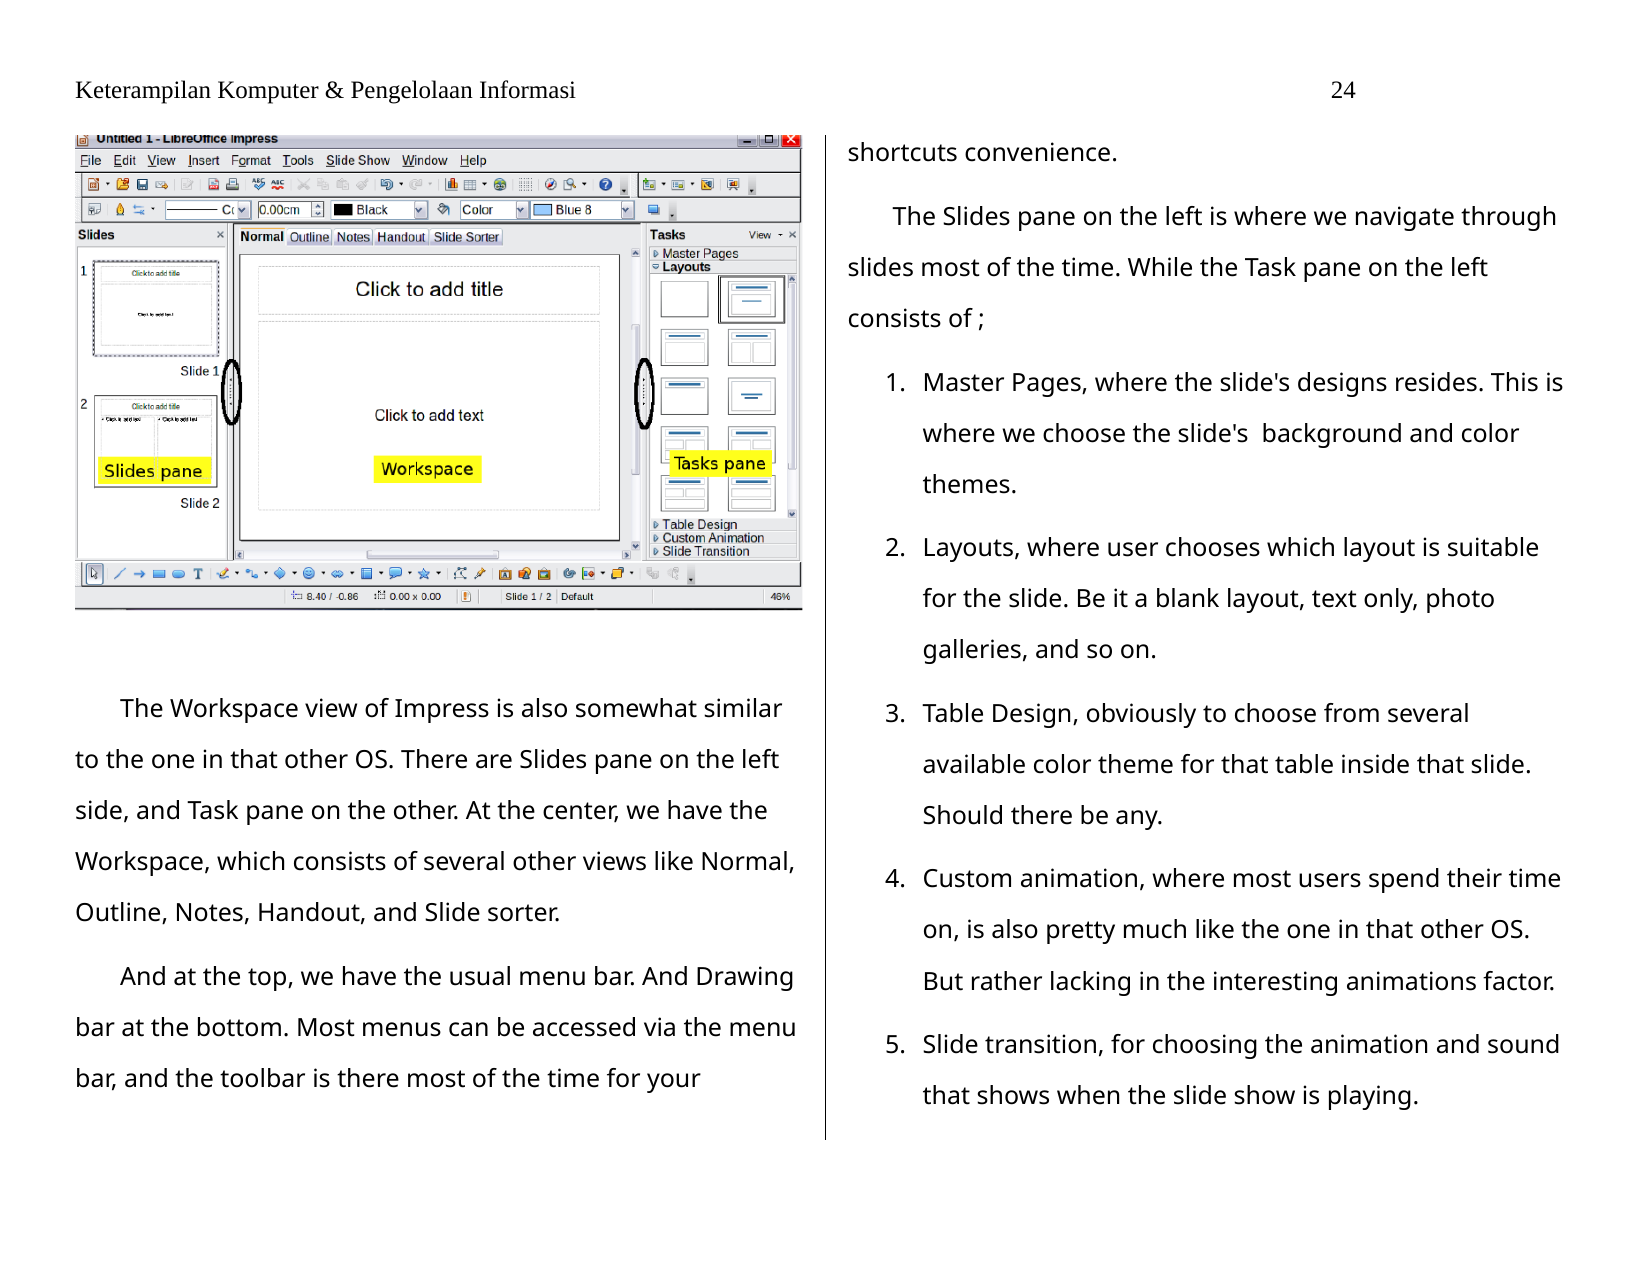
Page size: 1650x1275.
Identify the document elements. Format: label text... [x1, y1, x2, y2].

list Table Design, obviously to choose from several available color theme for that table inside that slide. Should there be any. [885, 695, 1575, 832]
text shortcuts convenience. [847, 135, 1575, 169]
text The Slides pane on the left is where we navigate through slides most of the time. While the Task pane on the left consists of ; [847, 198, 1575, 335]
list Custom animation, where most users spend their time on, is also pretty much like the one in that other OS. But rather lacking in the interesting animations factor. [885, 861, 1575, 997]
text And at the top, we have the usual menu bar. And Drawing bar at the bottom. Most menus can be accessed via the menu bar, and the toolbar is there most of the time for your [75, 958, 802, 1094]
list Master Pages, where the slide's designs resides. This is where we choose the slide's background and color themes. [885, 364, 1575, 500]
picture [75, 135, 803, 611]
list Layouts, where user chooses which layout is suitable for the slide. Be it a blank layout, text only, photo galleries, and so on. [885, 530, 1575, 666]
list Slide transition, for choosing the animation and sound that shows when the slide show is playing. [885, 1027, 1575, 1112]
text The Workspace view of Impress is also somewhat similar to the one in that other OS. There are Slides pane on the left side, and Task pane on the other. At the center, we have the Workspace, which consists of several other views like Normal, Outline, Notes, Handout, and Slide sorter. [75, 691, 802, 929]
